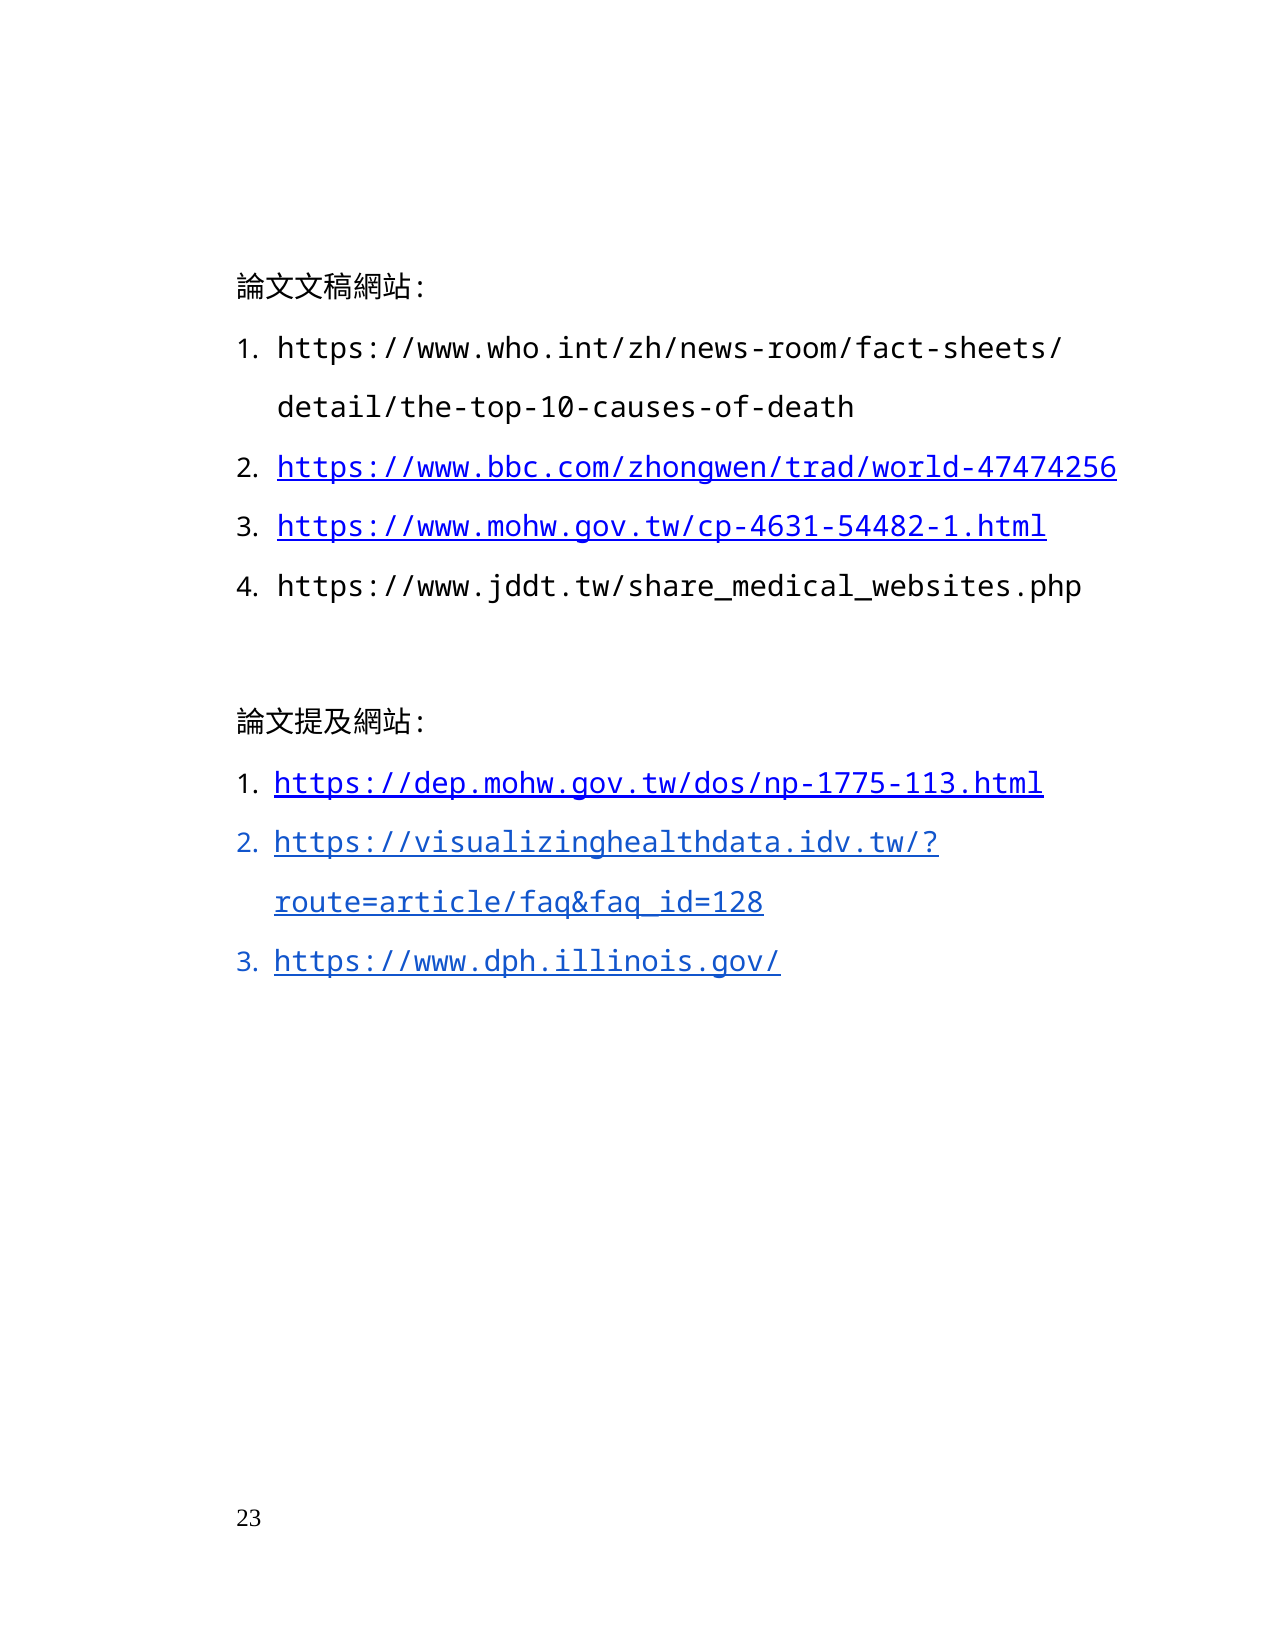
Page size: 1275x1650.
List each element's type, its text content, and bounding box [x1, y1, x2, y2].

list https://www.mohw.gov.tw/cp-4631-54482-1.html [236, 505, 1157, 545]
text 論文提及網站: [236, 698, 1157, 741]
text 論文文稿網站: [236, 263, 1157, 306]
list https://www.who.int/zh/news-room/fact-sheets/detail/the-top-10-causes-of-death [236, 327, 1157, 426]
list https://www.dph.illinois.gov/ [236, 940, 1157, 980]
list https://visualizinghealthdata.idv.tw/?route=article/faq&faq_id=128 [236, 821, 1157, 921]
list https://www.jddt.tw/share_medical_websites.php [236, 565, 1157, 604]
list https://www.bbc.com/zhongwen/trad/world-47474256 [236, 446, 1157, 486]
list https://dep.mohw.gov.tw/dos/np-1775-113.html [236, 762, 1157, 802]
